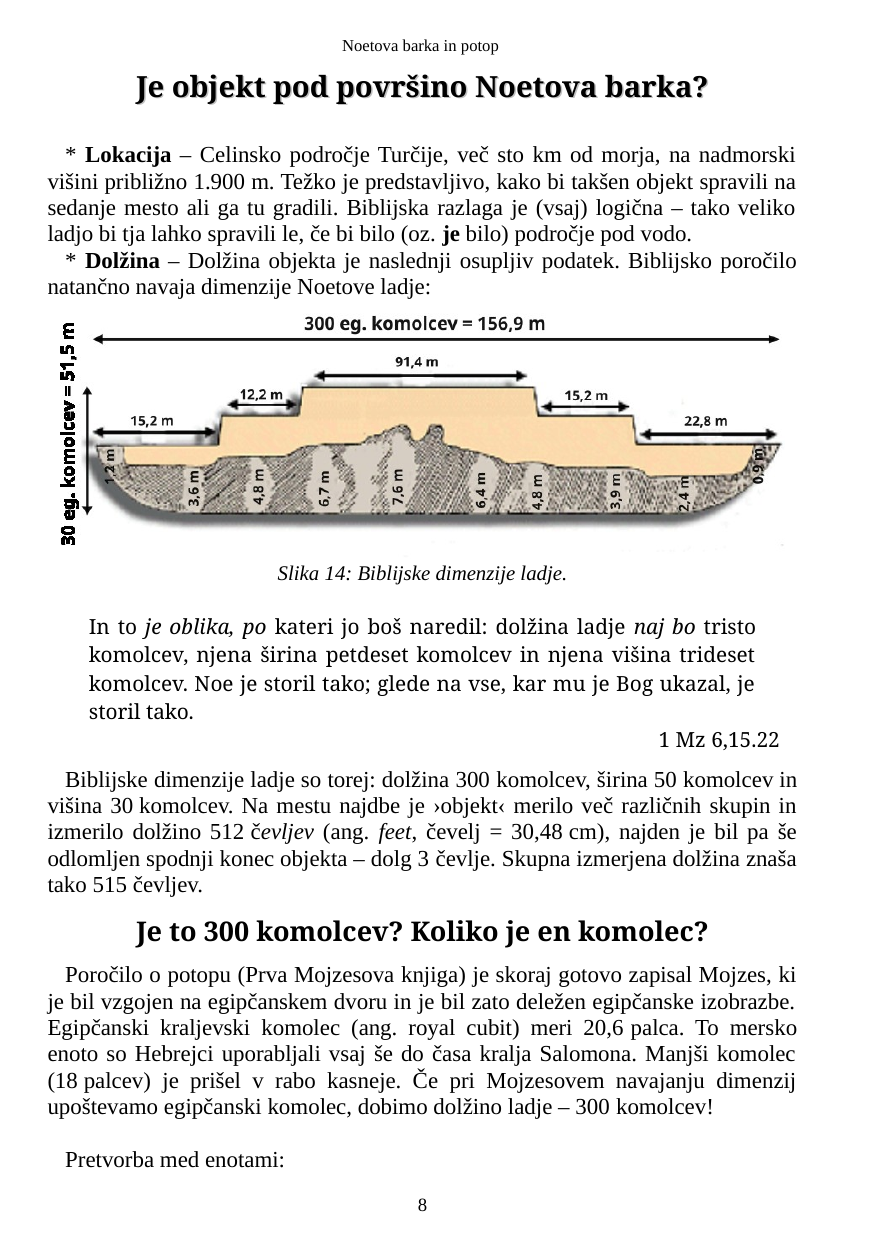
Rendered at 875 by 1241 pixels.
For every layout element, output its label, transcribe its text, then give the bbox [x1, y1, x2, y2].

text In to je oblika, po kateri jo boš naredil: dolžina ladje naj bo tristo komolcev, njena širina petdeset komolcev in njena višina trideset komolcev. Noe je storil tako; glede na vse, kar mu je Bog ukazal, je storil tako. 1 Mz 6,15.22 [89, 594, 756, 754]
subtitle Je objekt pod površino Noetova barka? [47, 66, 797, 106]
text Poročilo o potopu (Prva Mojzesova knjiga) je skoraj gotovo zapisal Mojzes, ki je bil vzgojen na egipčanskem dvoru in je bil zato deležen egipčanske izobrazbe. Egipčanski kraljevski komolec (ang. royal cubit) meri 20,6 palca. To mersko enoto so Hebrejci uporabljali vsaj še do časa kralja Salomona. Manjši komolec (18 palcev) je prišel v rabo kasneje. Če pri Mojzesovem navajanju dimenzij upoštevamo egipčanski komolec, dobimo dolžino ladje – 300 komolcev! [47, 961, 797, 1119]
text [51, 301, 793, 594]
subtitle Je to 300 komolcev? Koliko je en komolec? [47, 912, 797, 949]
picture [60, 313, 785, 562]
text Pretvorba med enotami: [47, 1146, 797, 1172]
text Slika 14: Biblijske dimenzije ladje. [60, 562, 785, 585]
text * Dolžina – Dolžina objekta je naslednji osupljiv podatek. Biblijsko poročilo natančno navaja dimenzije Noetove ladje: [47, 247, 797, 299]
text Biblijske dimenzije ladje so torej: dolžina 300 komolcev, širina 50 komolcev in višina 30 komolcev. Na mestu najdbe je ›objekt‹ merilo več različnih skupin in izmerilo dolžino 512 čevljev (ang. feet, čevelj = 30,48 cm), najden je bil pa še odlomljen spodnji konec objekta – dolg 3 čevlje. Skupna izmerjena dolžina znaša tako 515 čevljev. [47, 766, 797, 897]
text [60, 309, 785, 313]
text * Lokacija – Celinsko področje Turčije, več sto km od morja, na nadmorski višini približno 1.900 m. Težko je predstavljivo, kako bi takšen objekt spravili na sedanje mesto ali ga tu gradili. Biblijska razlaga je (vsaj) logična – tako veliko ladjo bi tja lahko spravili le, če bi bilo (oz. je bilo) področje pod vodo. [47, 141, 797, 247]
